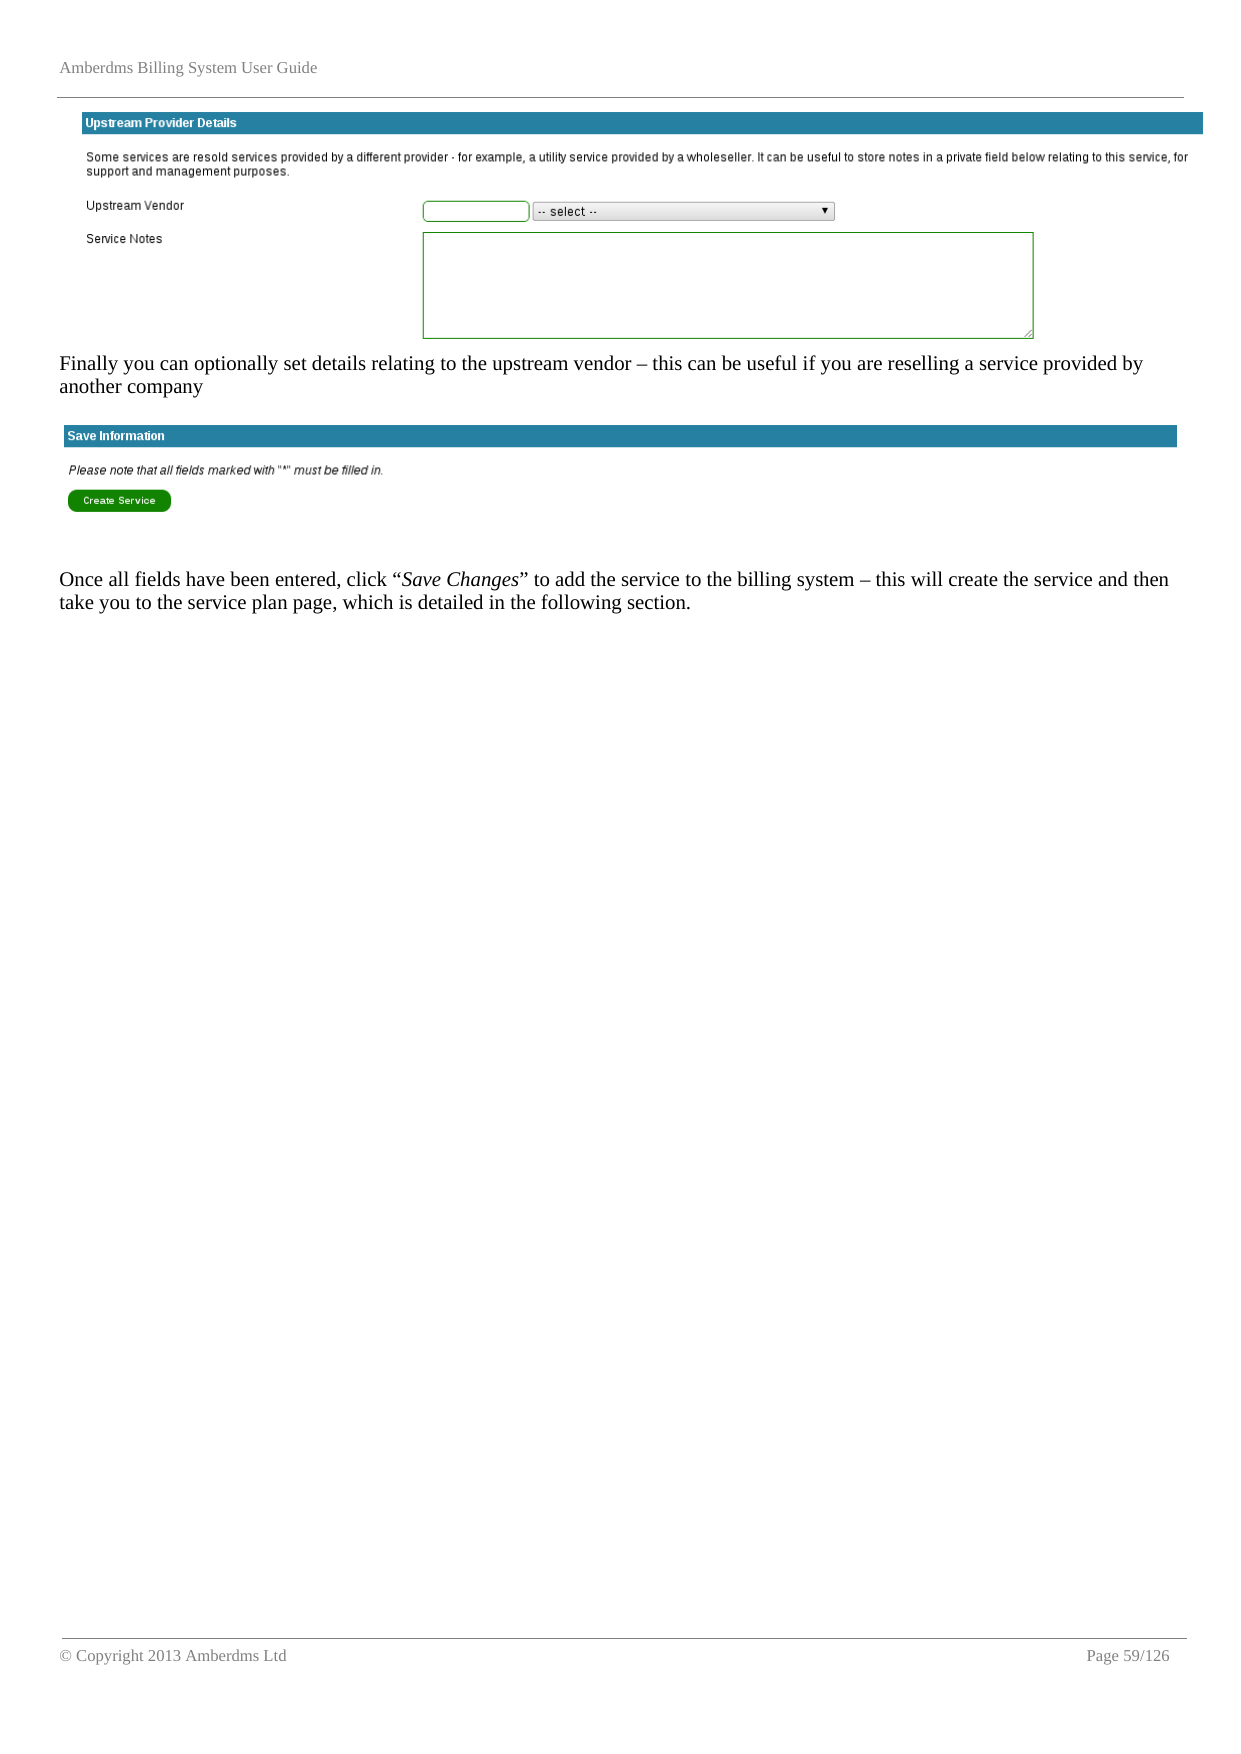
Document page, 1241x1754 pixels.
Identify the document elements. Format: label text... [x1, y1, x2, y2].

picture [81, 108, 1203, 352]
picture [59, 421, 1182, 522]
text Finally you can optionally set details relating to the upstream vendor – this can be useful if you are reselling a service provided by another company [59, 107, 1181, 398]
text Once all fields have been entered, click “Save Changes” to add the service to the billing system – this will create the service and then take you to the service plan page, which is detailed in the following section. [59, 567, 1181, 614]
